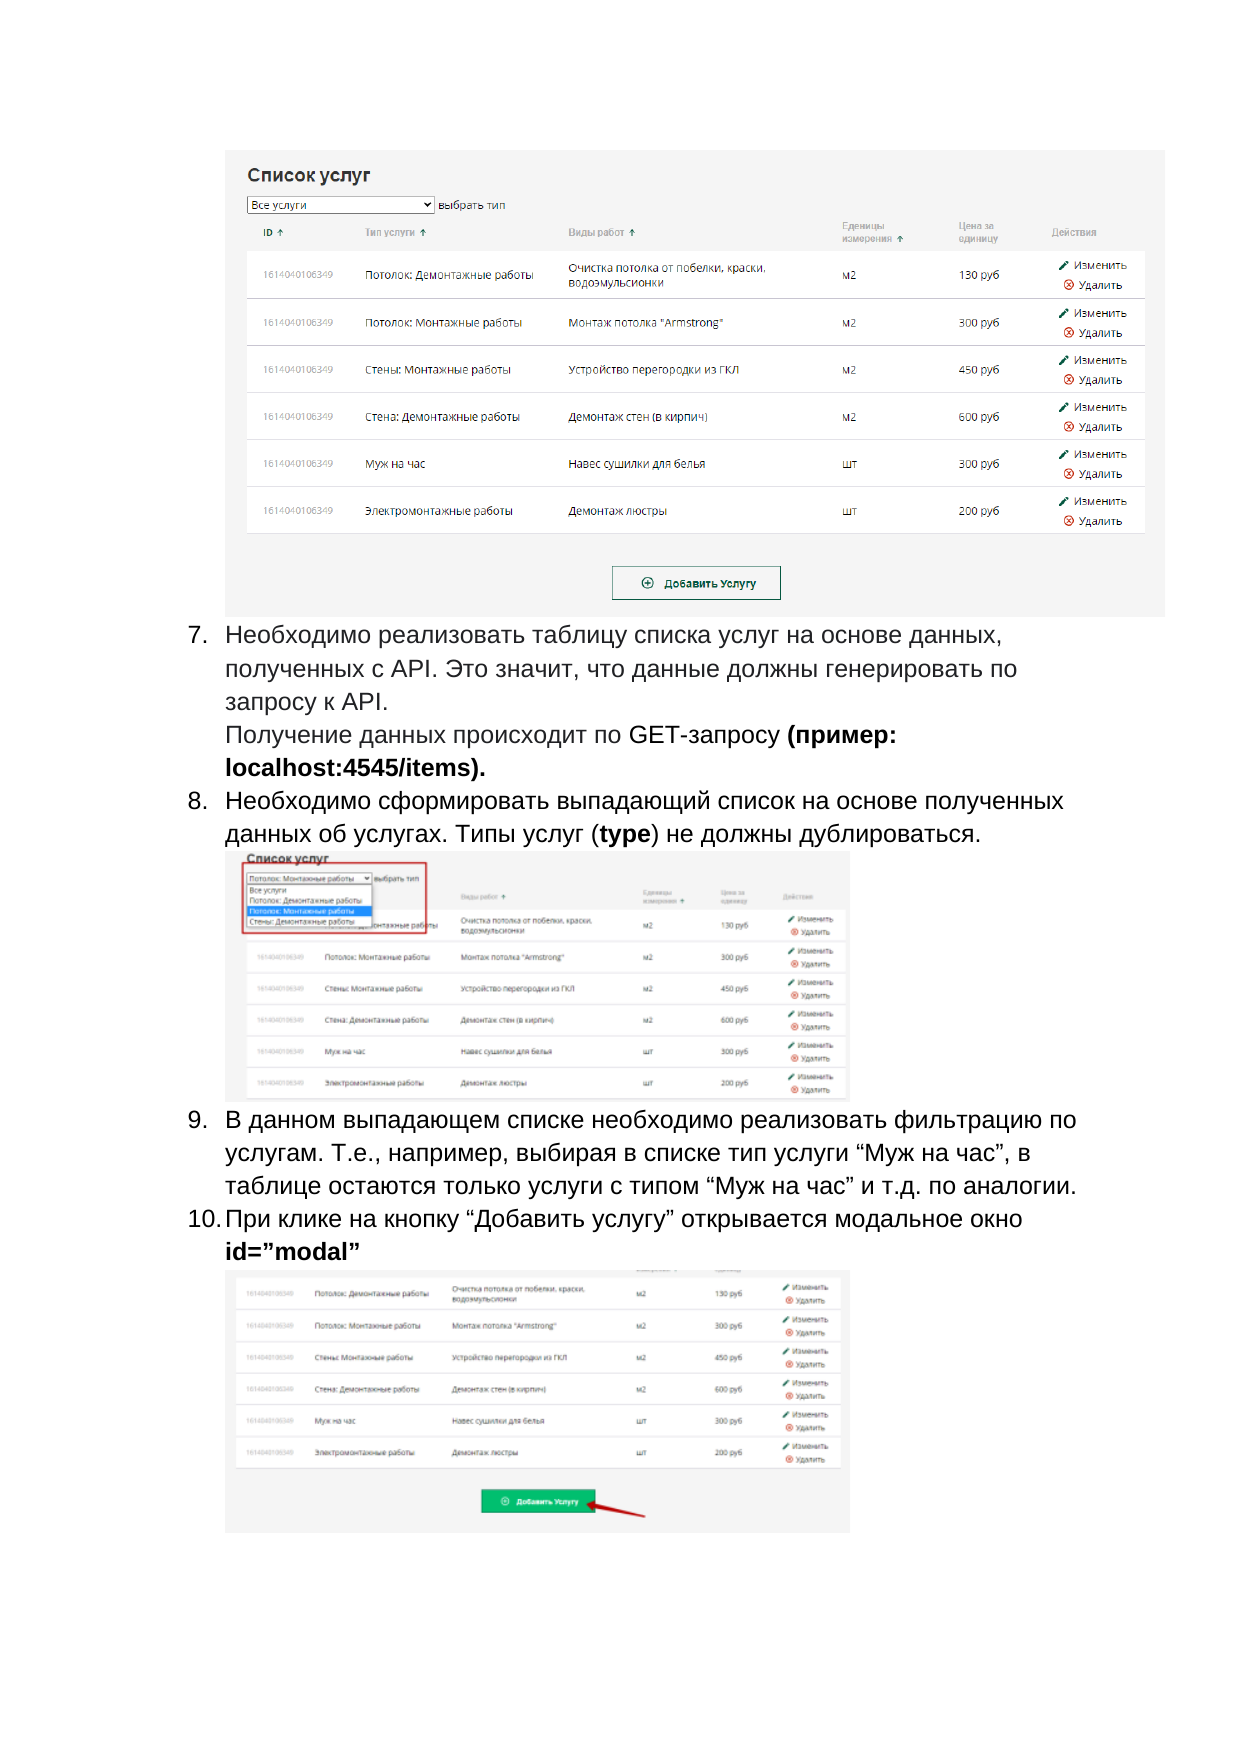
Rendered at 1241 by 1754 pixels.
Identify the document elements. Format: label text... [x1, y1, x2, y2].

list При клике на кнопку “Добавить услугу” открывается модальное окно id=”modal” [187, 1204, 1090, 1266]
list В данном выпадающем списке необходимо реализовать фильтрацию по услугам. Т.е., например, выбирая в списке тип услуги “Муж на час”, в таблице остаются только услуги с типом “Муж на час” и т.д. по аналогии. [187, 1105, 1090, 1200]
list Необходимо реализовать таблицу списка услуг на основе данных, полученных с API. Это значит, что данные должны генерировать по запросу к API. Получение данных происходит по GET-запросу (пример: localhost:4545/items). [187, 621, 1090, 781]
list Необходимо сформировать выпадающий список на основе полученных данных об услугах. Типы услуг (type) не должны дублироваться. [187, 786, 1090, 1101]
picture [225, 851, 851, 1102]
picture [225, 150, 1166, 617]
picture [225, 1270, 851, 1533]
list [187, 150, 225, 617]
